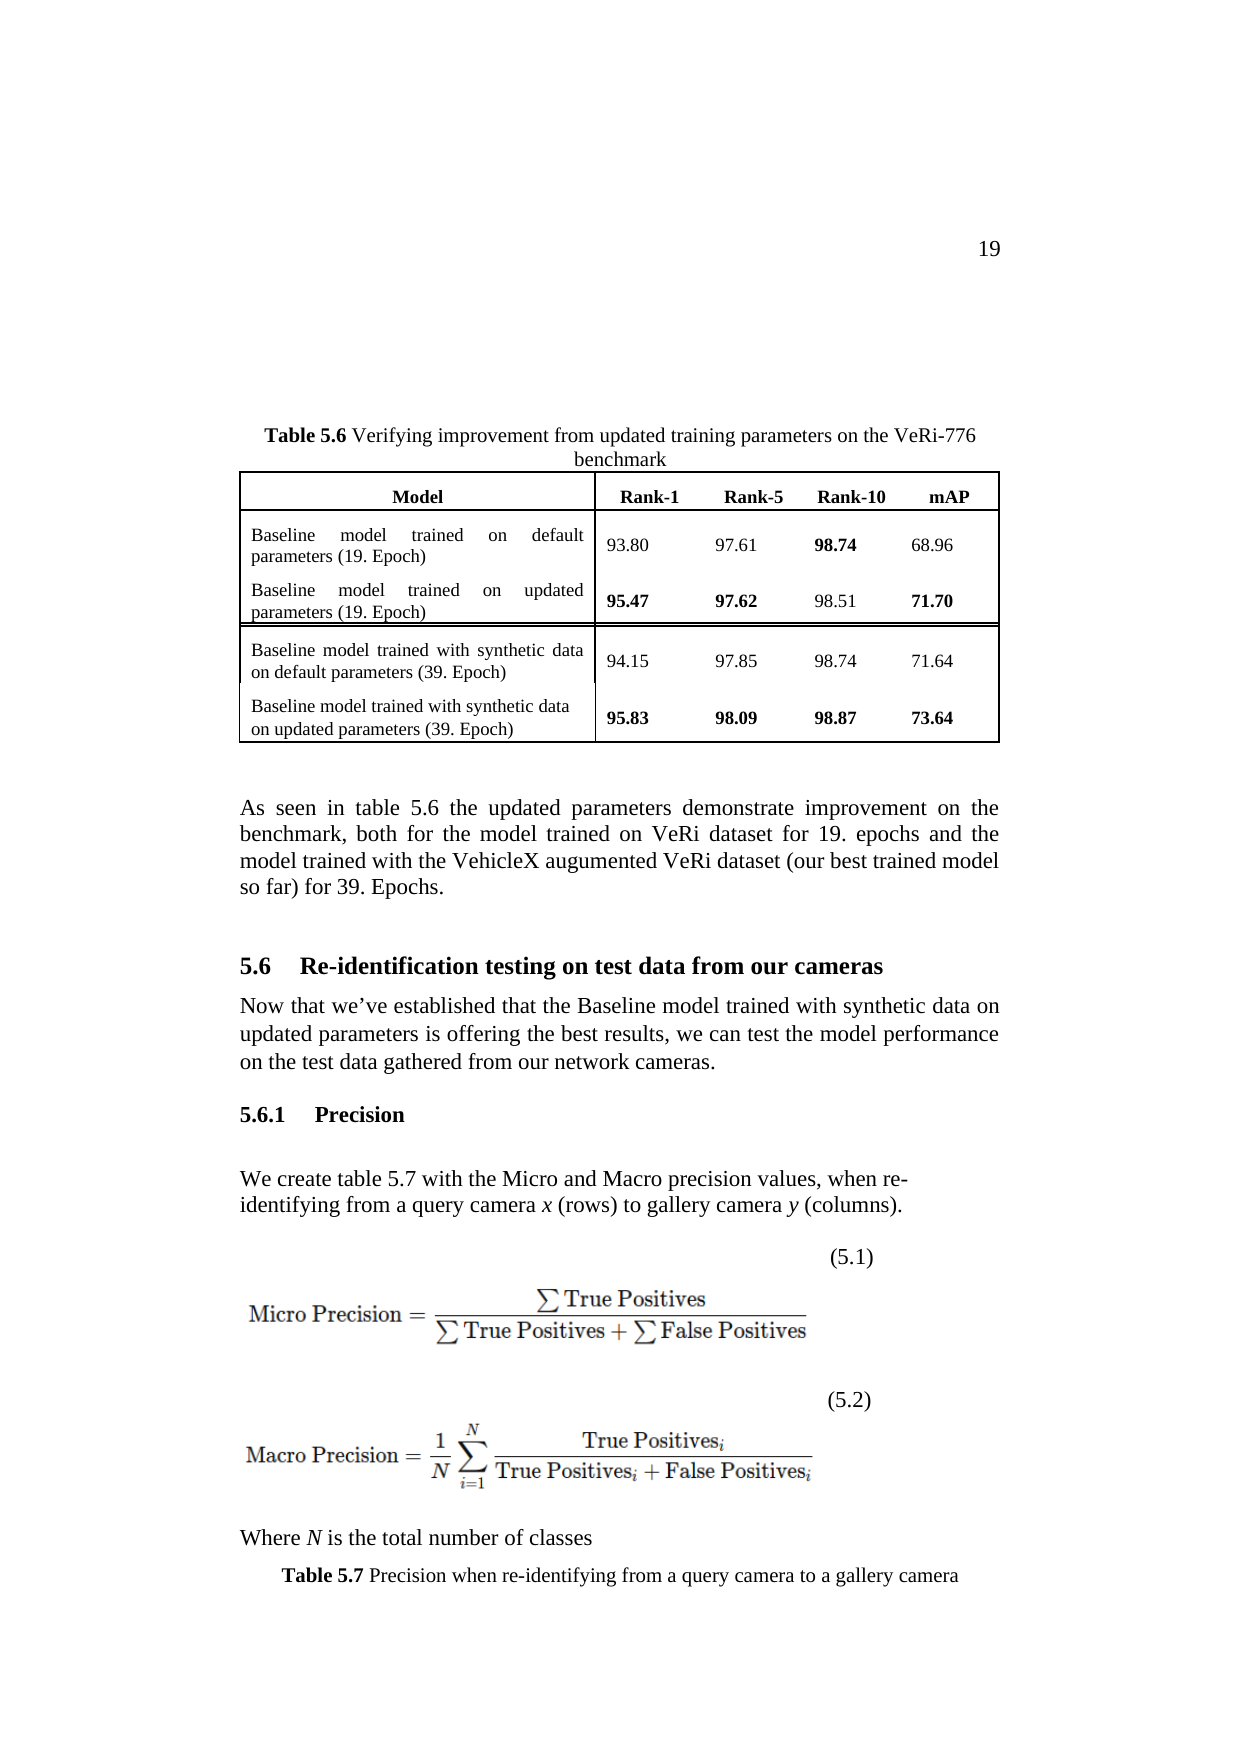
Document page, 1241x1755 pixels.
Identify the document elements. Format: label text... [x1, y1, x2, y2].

table_cell 95.83 [596, 683, 704, 741]
table_cell Baseline model trained on default parameters (19. Epoch) [241, 511, 594, 567]
subtitle Precision [239, 1101, 1001, 1128]
table_cell 73.64 [900, 683, 998, 741]
table_cell Baseline model trained on updated parameters (19. Epoch) [241, 567, 594, 622]
table_cell 68.96 [900, 511, 998, 567]
table_cell Baseline model trained with synthetic data on default parameters (39. Epoch) [241, 627, 594, 682]
text (5.1) [239, 1243, 1001, 1361]
text (5.2) [239, 1386, 1001, 1499]
table_cell 95.47 [596, 567, 704, 622]
table_cell 71.70 [900, 567, 998, 622]
text Table 5.6 Verifying improvement from updated training parameters on the VeRi-776 benchmark [239, 423, 1001, 471]
table_cell 93.80 [596, 511, 704, 567]
table_header Model [241, 473, 594, 509]
table_cell 98.74 [803, 511, 900, 567]
text As seen in table 5.6 the updated parameters demonstrate improvement on the benchmark, both for the model trained on VeRi dataset for 19. epochs and the model trained with the VehicleX augumented VeRi dataset (our best trained model so far) for 39. Epochs. [239, 794, 1001, 899]
text Where N is the total number of classes [239, 1524, 1001, 1551]
table_header mAP [900, 473, 998, 509]
table_cell 97.61 [704, 511, 803, 567]
table_header Rank-5 [704, 473, 803, 509]
text We create table 5.7 with the Micro and Macro precision values, when re-identifying from a query camera x (rows) to gallery camera y (columns). [239, 1165, 1001, 1218]
table_cell 71.64 [900, 627, 998, 682]
text Now that we’ve established that the Baseline model trained with synthetic data on updated parameters is offering the best results, we can test the model performance on the test data gathered from our network cameras. [239, 992, 1001, 1074]
table_cell 98.51 [803, 567, 900, 622]
table_cell 97.85 [704, 627, 803, 682]
table_cell 94.15 [596, 627, 704, 682]
table_cell 98.09 [704, 683, 803, 741]
text Table 5.7 Precision when re-identifying from a query camera to a gallery camera [239, 1563, 1001, 1587]
table_header Rank-10 [803, 473, 900, 509]
subtitle Re-identification testing on test data from our cameras [239, 951, 1001, 979]
table_cell Baseline model trained with synthetic data on updated parameters (39. Epoch) [240, 683, 595, 741]
table_cell 97.62 [704, 567, 803, 622]
table_cell 98.87 [803, 683, 900, 741]
table_header Rank-1 [596, 473, 704, 509]
table_cell 98.74 [803, 627, 900, 682]
